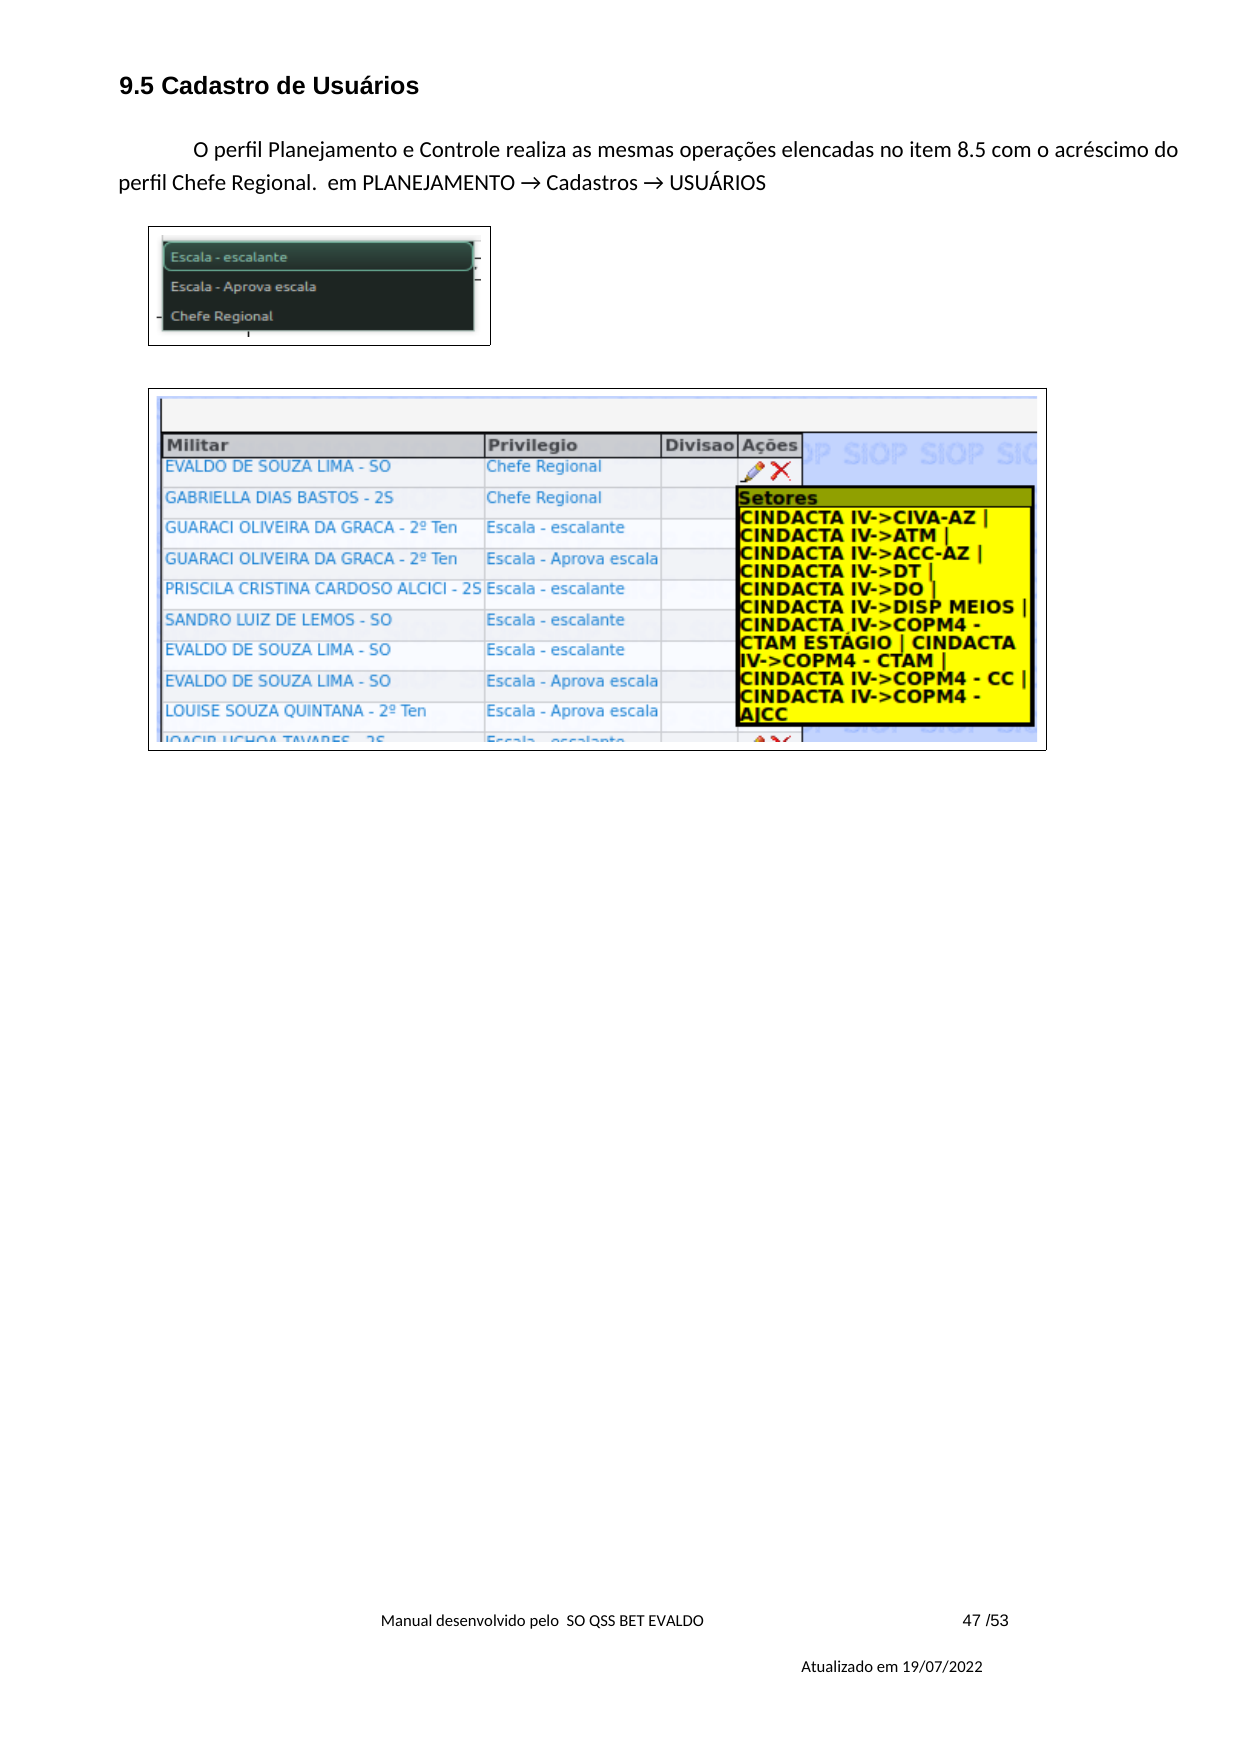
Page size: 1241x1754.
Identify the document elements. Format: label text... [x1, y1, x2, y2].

subtitle 9.5 Cadastro de Usuários [118, 71, 1024, 99]
text O perfil Planejamento e Controle realiza as mesmas operações elencadas no item 8.5 com o acréscimo do perfil Chefe Regional. em PLANEJAMENTO → Cadastros → USUÁRIOS [118, 136, 1181, 196]
picture [156, 235, 481, 337]
picture [156, 396, 1038, 742]
